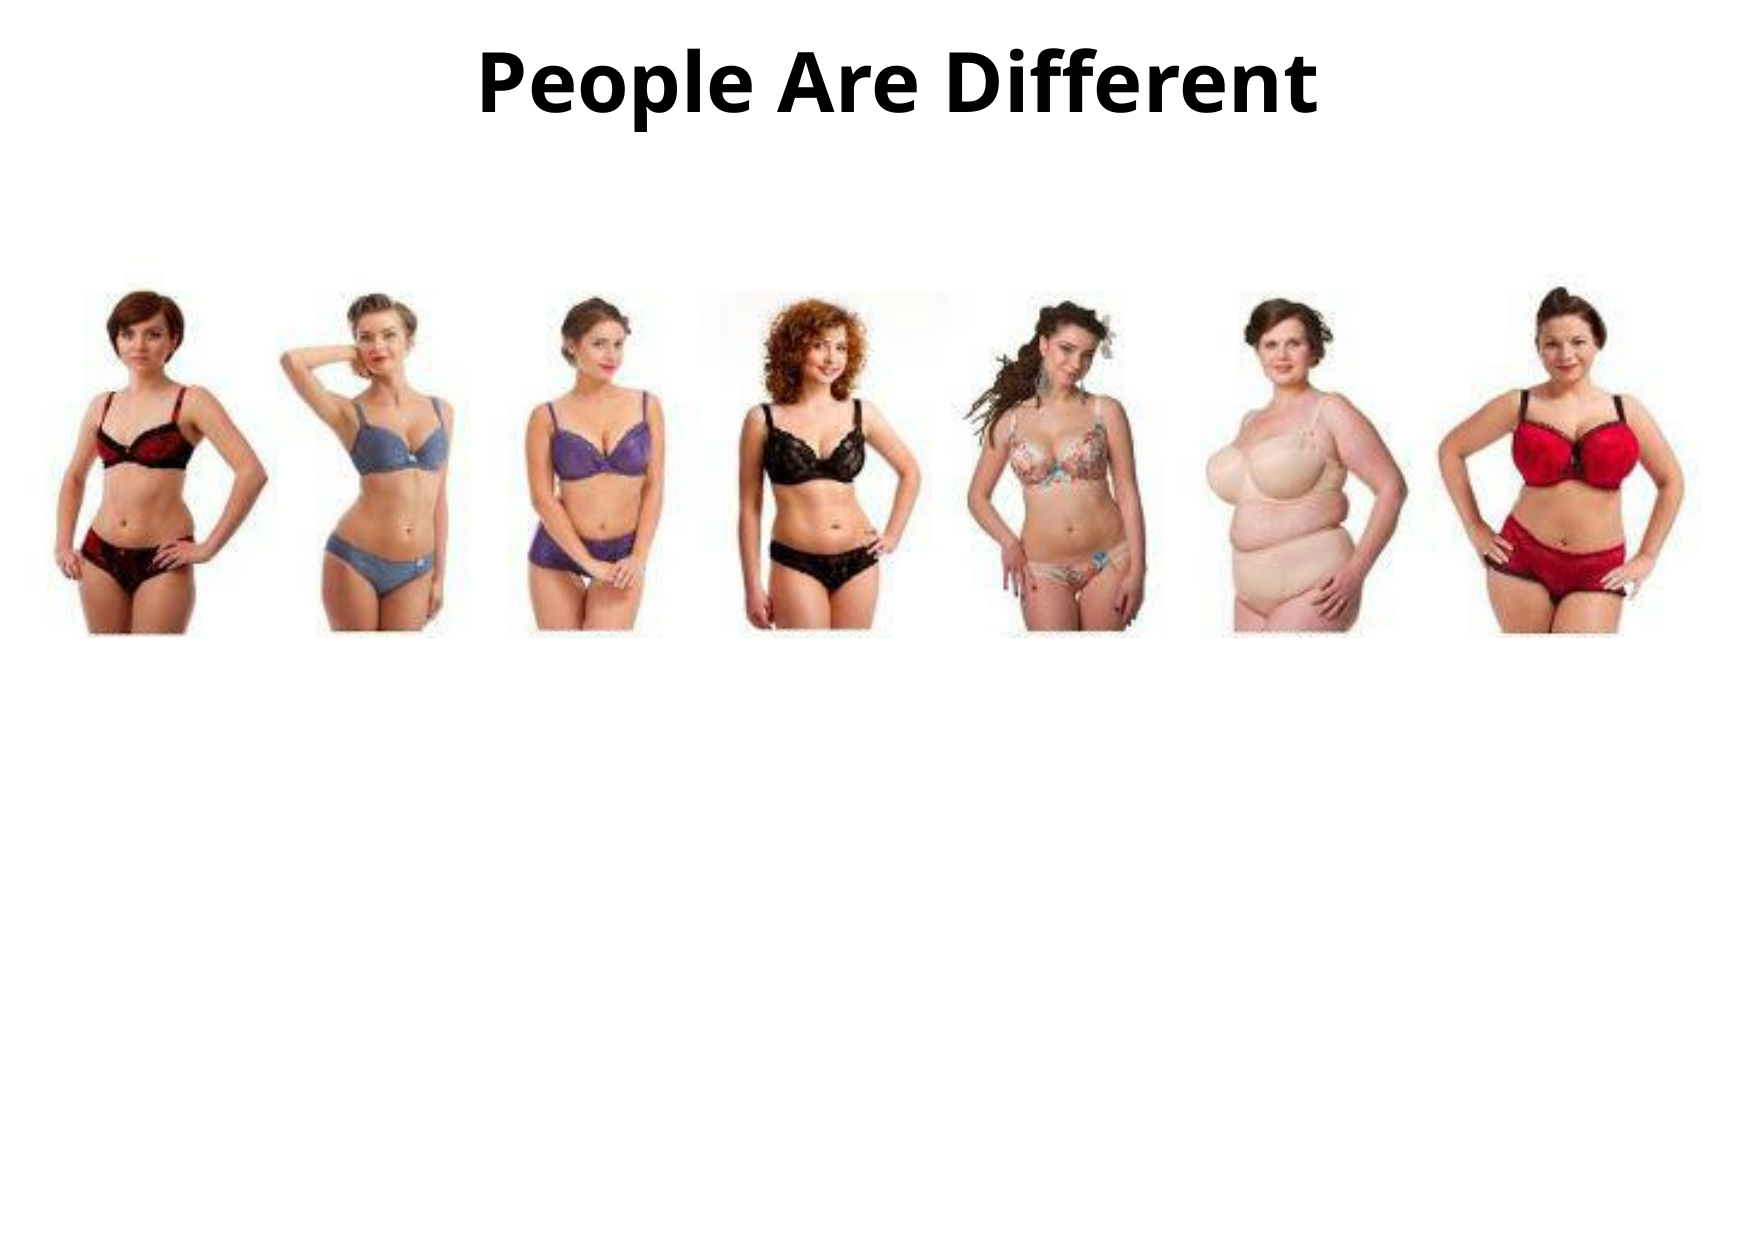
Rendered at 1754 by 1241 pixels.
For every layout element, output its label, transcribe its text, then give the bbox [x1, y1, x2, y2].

picture [9, 255, 1740, 638]
text People Are Different [96, 23, 1699, 137]
